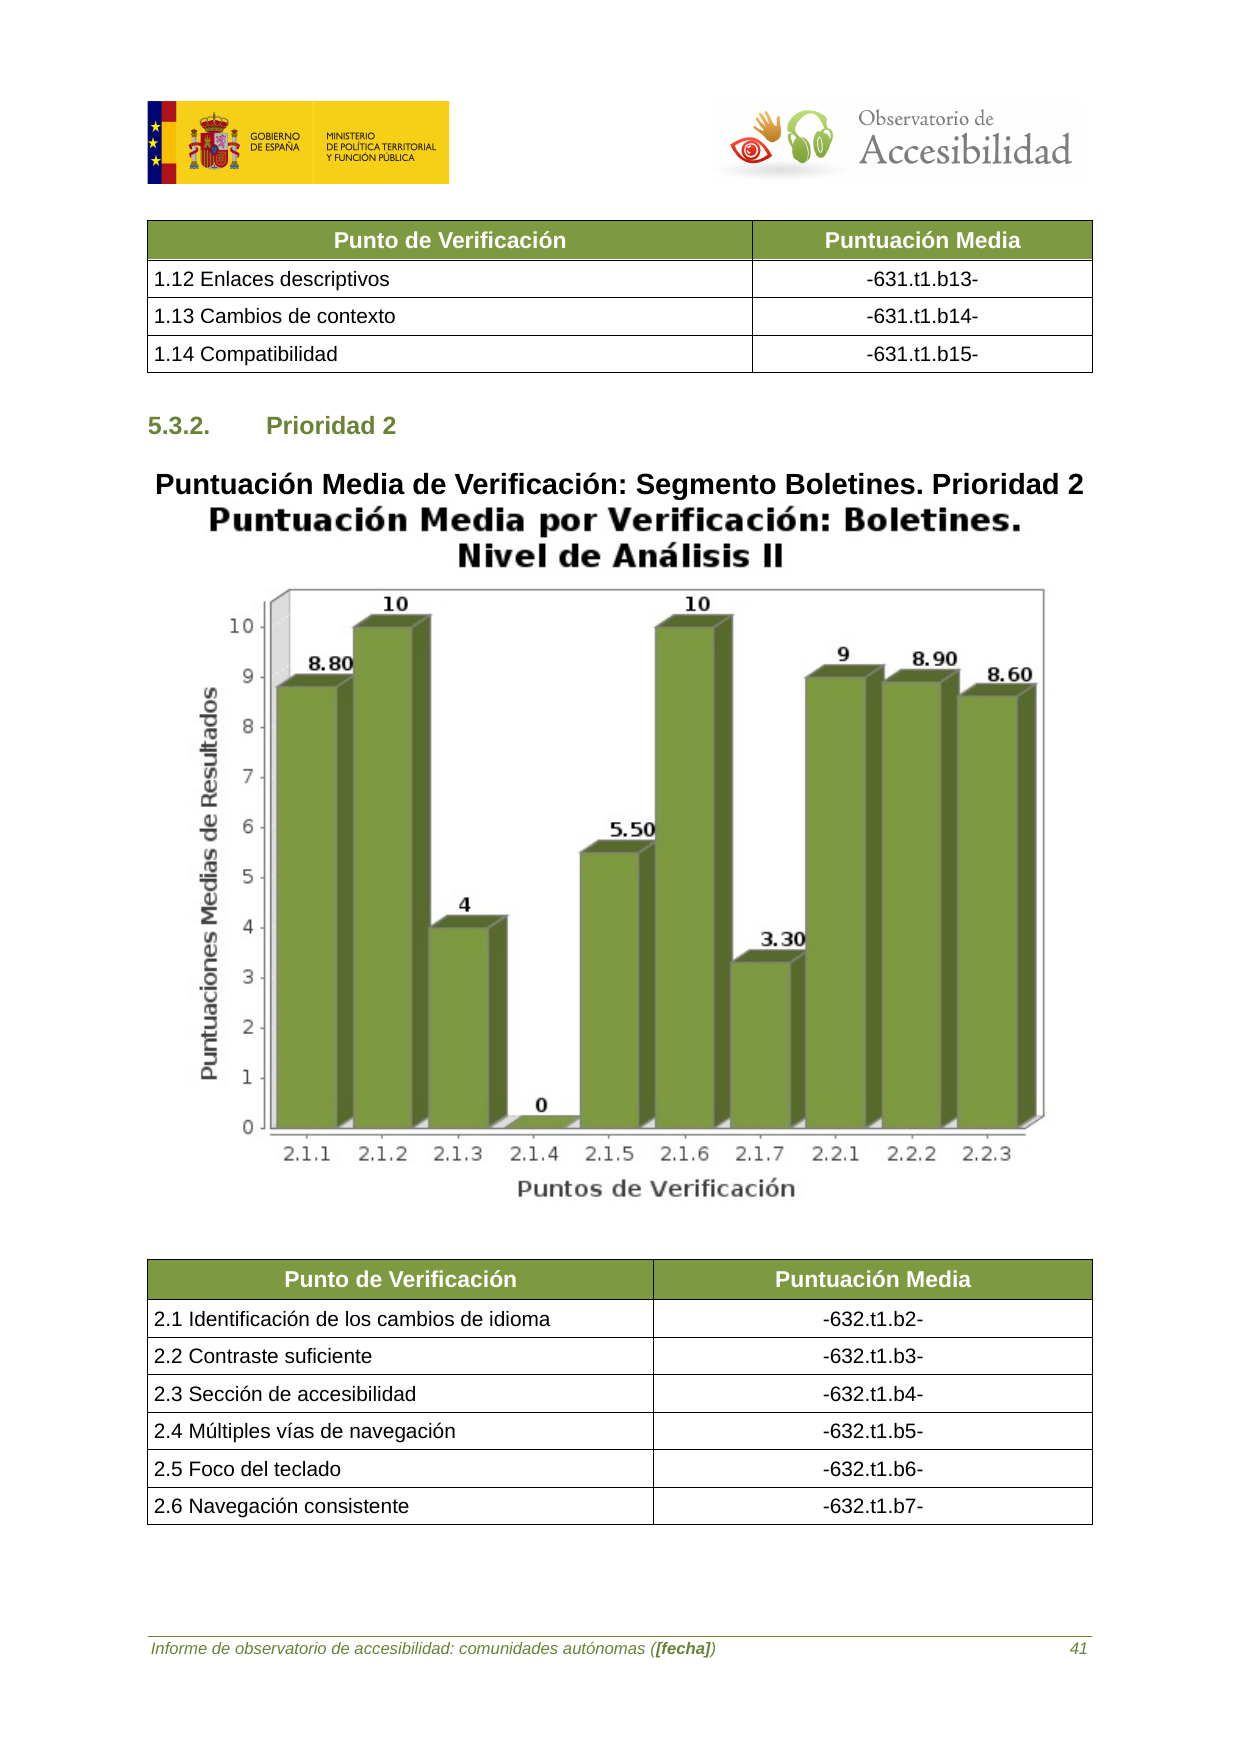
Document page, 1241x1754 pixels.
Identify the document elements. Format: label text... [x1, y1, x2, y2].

text Puntuación Media de Verificación: Segmento Boletines. Prioridad 2 [148, 467, 1092, 501]
table_cell -631.t1.b13- [753, 261, 1092, 297]
table_cell -632.t1.b4- [654, 1375, 1092, 1412]
table_cell 2.5 Foco del teclado [148, 1450, 653, 1487]
picture [147, 101, 450, 184]
table_cell 2.6 Navegación consistente [148, 1488, 653, 1524]
table_cell 1.14 Compatibilidad [148, 336, 752, 372]
table_cell -632.t1.b5- [654, 1413, 1092, 1449]
table_cell -631.t1.b14- [753, 298, 1092, 334]
table_cell 1.12 Enlaces descriptivos [148, 261, 752, 297]
table_header Punto de Verificación [148, 1260, 653, 1299]
table_cell -632.t1.b7- [654, 1488, 1092, 1524]
picture [710, 101, 1086, 184]
table_cell -632.t1.b3- [654, 1338, 1092, 1374]
table_cell 2.2 Contraste suficiente [148, 1338, 653, 1374]
table_cell 1.13 Cambios de contexto [148, 298, 752, 334]
table_header Puntuación Media [753, 221, 1092, 259]
subtitle Prioridad 2 [148, 411, 1092, 439]
table_header Punto de Verificación [148, 221, 752, 259]
table_cell 2.3 Sección de accesibilidad [148, 1375, 653, 1412]
picture [178, 500, 1062, 1211]
table_cell -632.t1.b6- [654, 1450, 1092, 1487]
table_cell -632.t1.b2- [654, 1300, 1092, 1337]
table_cell 2.1 Identificación de los cambios de idioma [148, 1300, 653, 1337]
table_cell 2.4 Múltiples vías de navegación [148, 1413, 653, 1449]
table_header Puntuación Media [654, 1260, 1092, 1299]
table_cell -631.t1.b15- [753, 336, 1092, 372]
